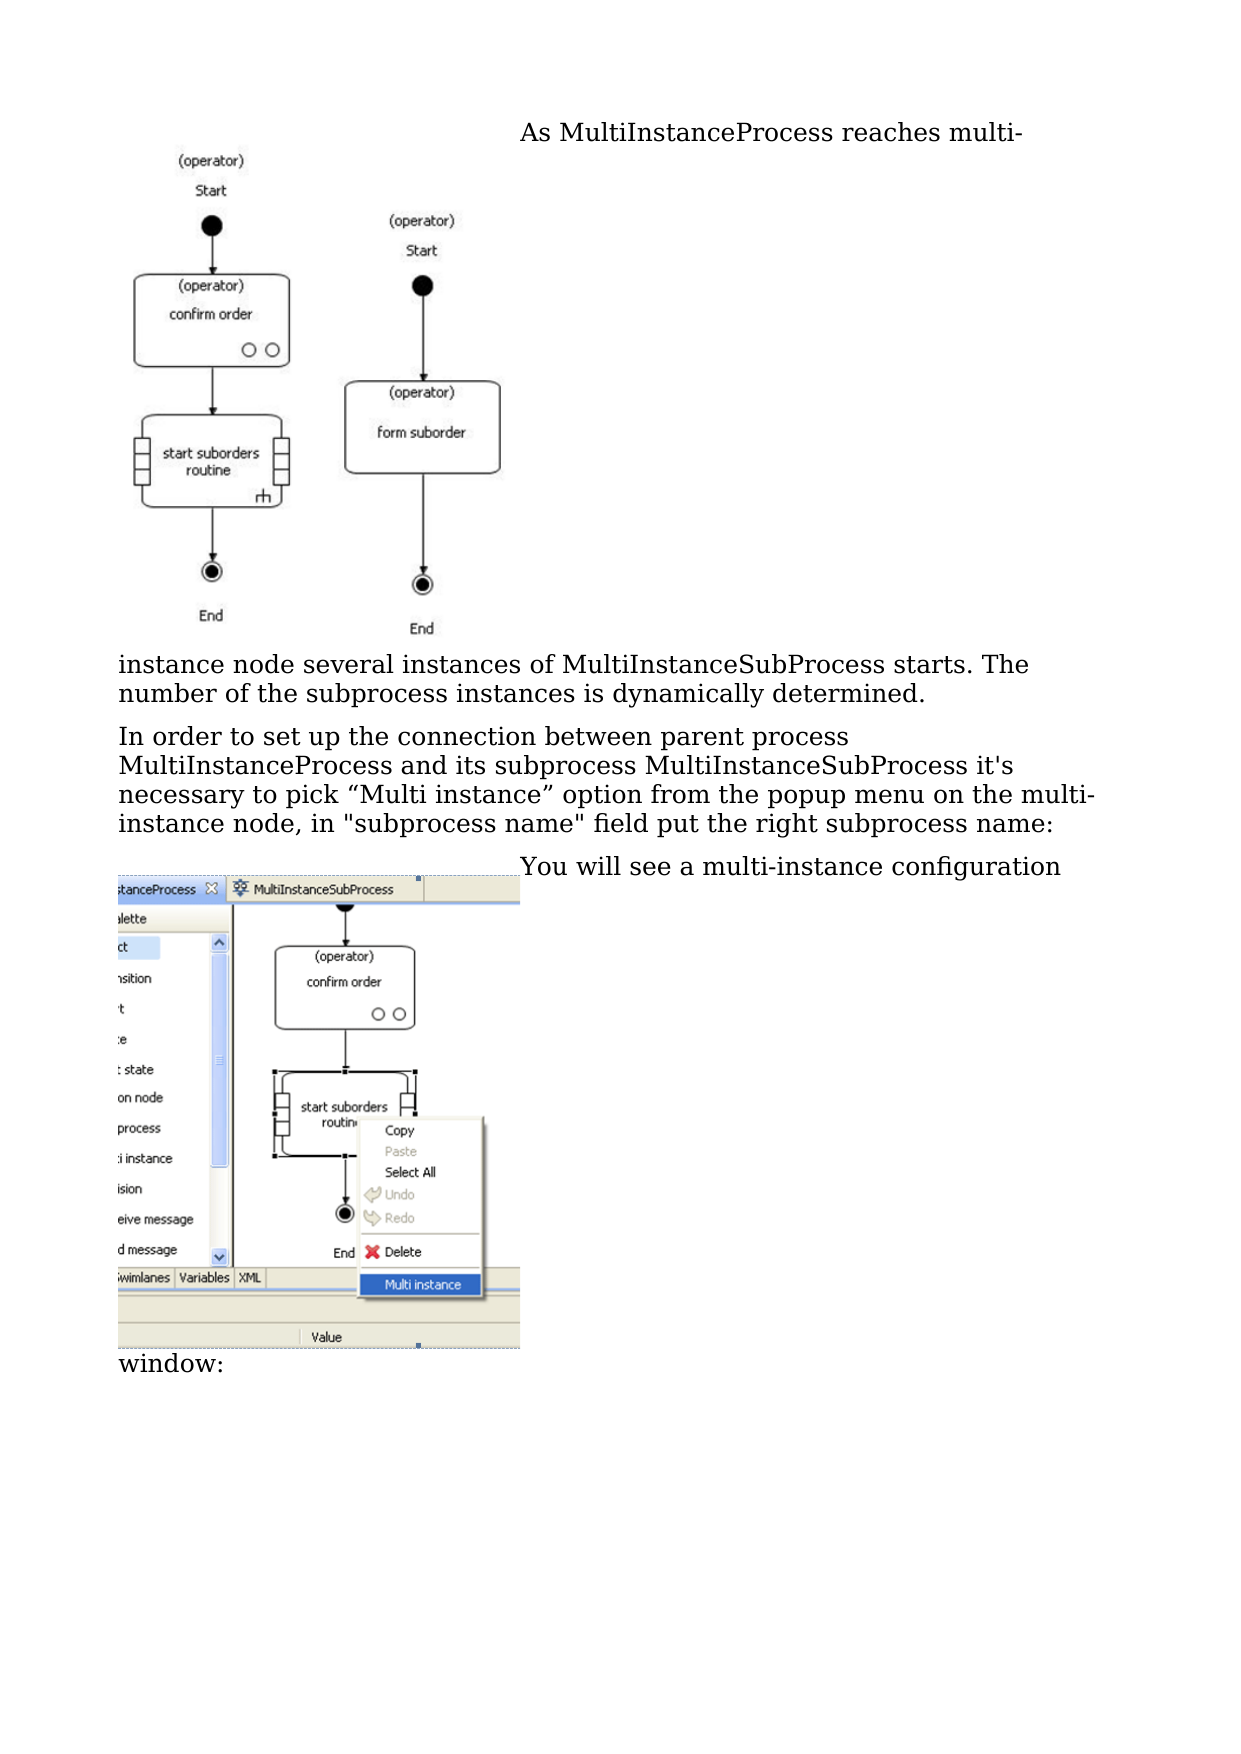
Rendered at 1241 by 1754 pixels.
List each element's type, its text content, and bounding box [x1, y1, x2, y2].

text As MultiInstanceProcess reaches multi-instance node several instances of MultiInstanceSubProcess starts. The number of the subprocess instances is dynamically determined. [118, 118, 1122, 708]
text You will see a multi-instance configuration window: [118, 852, 1122, 1378]
picture [118, 141, 521, 650]
picture [118, 875, 521, 1350]
text In order to set up the connection between parent process MultiInstanceProcess and its subprocess MultiInstanceSubProcess it's necessary to pick “Multi instance” option from the popup menu on the multi-instance node, in "subprocess name" field put the right subprocess name: [118, 722, 1122, 838]
